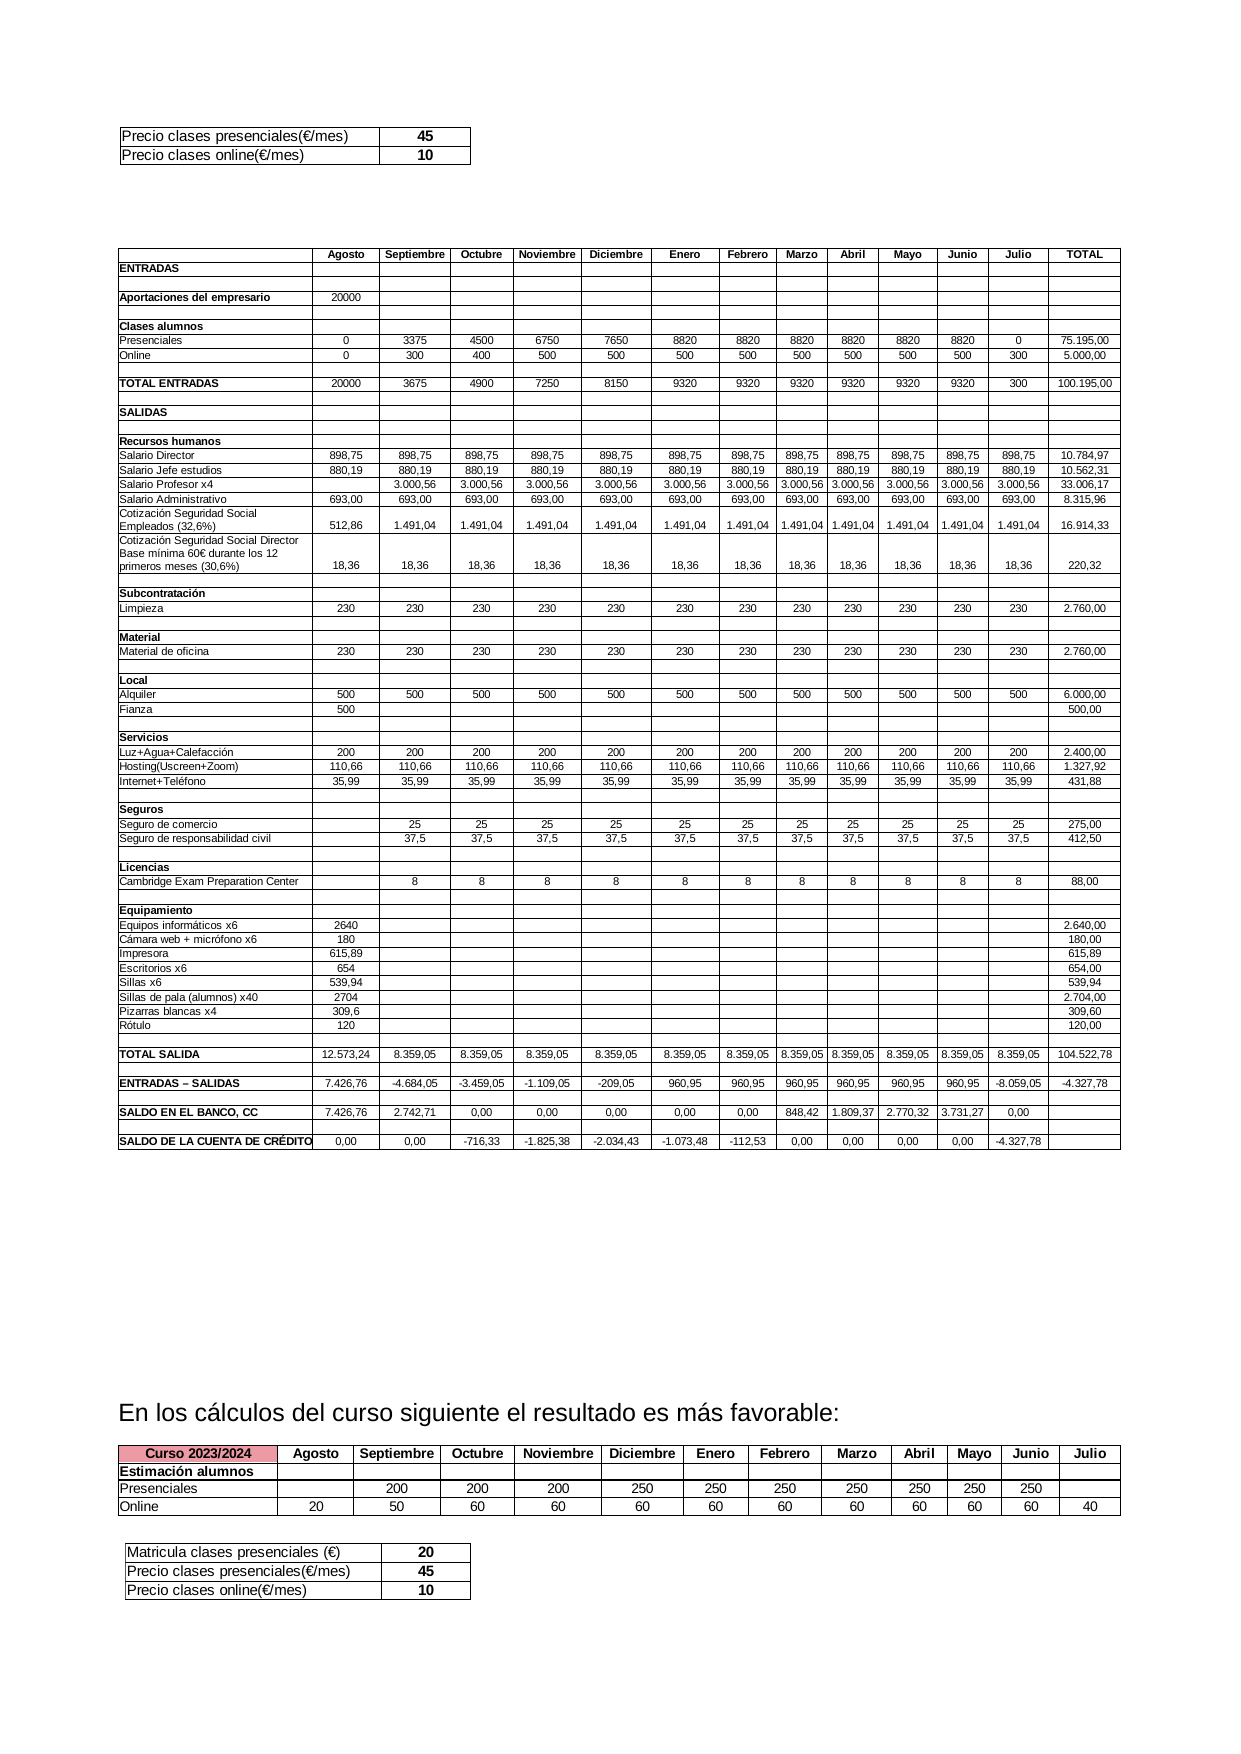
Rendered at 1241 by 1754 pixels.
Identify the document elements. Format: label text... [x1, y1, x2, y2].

text En los cálculos del curso siguiente el resultado es más favorable: [118, 1398, 1122, 1427]
